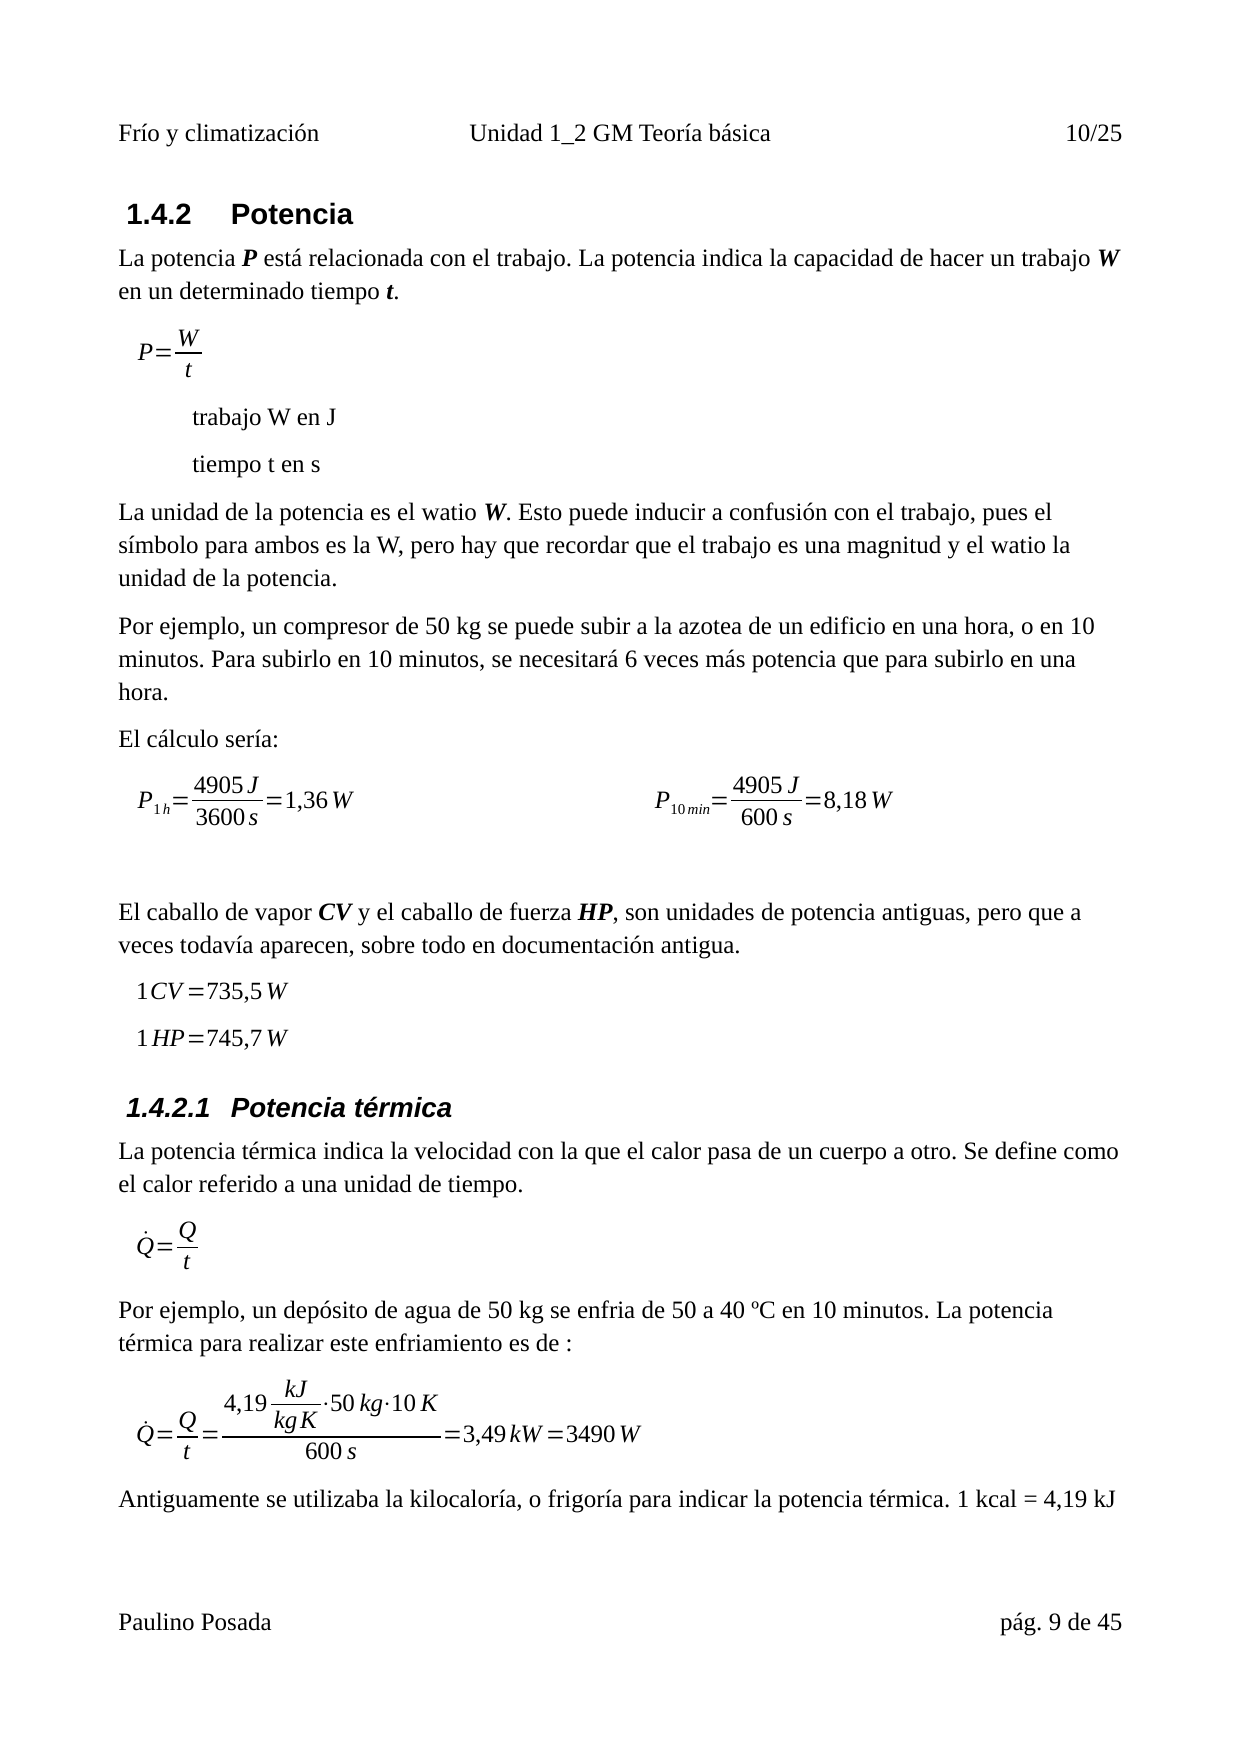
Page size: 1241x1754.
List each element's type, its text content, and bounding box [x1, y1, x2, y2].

subtitle Potencia [118, 197, 1122, 231]
text El caballo de vapor CV y el caballo de fuerza HP, son unidades de potencia antiguas, pero que a veces todavía aparecen, sobre todo en documentación antigua. [118, 897, 1122, 959]
text Antiguamente se utilizaba la kilocaloría, o frigoría para indicar la potencia térmica. 1 kcal = 4,19 kJ [118, 1484, 1122, 1513]
text El cálculo sería: [118, 724, 1122, 753]
text La unidad de la potencia es el watio W. Esto puede inducir a confusión con el trabajo, pues el símbolo para ambos es la W, pero hay que recordar que el trabajo es una magnitud y el watio la unidad de la potencia. [118, 497, 1122, 592]
text La potencia térmica indica la velocidad con la que el calor pasa de un cuerpo a otro. Se define como el calor referido a una unidad de tiempo. [118, 1136, 1122, 1198]
text Por ejemplo, un compresor de 50 kg se puede subir a la azotea de un edificio en una hora, o en 10 minutos. Para subirlo en 10 minutos, se necesitará 6 veces más potencia que para subirlo en una hora. [118, 611, 1122, 706]
text La potencia P está relacionada con el trabajo. La potencia indica la capacidad de hacer un trabajo W en un determinado tiempo t. [118, 243, 1122, 305]
text Por ejemplo, un depósito de agua de 50 kg se enfria de 50 a 40 ºC en 10 minutos. La potencia térmica para realizar este enfriamiento es de : [118, 1295, 1122, 1357]
subtitle Potencia térmica [118, 1092, 1122, 1124]
text tiempo t en s [118, 449, 1122, 478]
text trabajo W en J [118, 402, 1122, 431]
